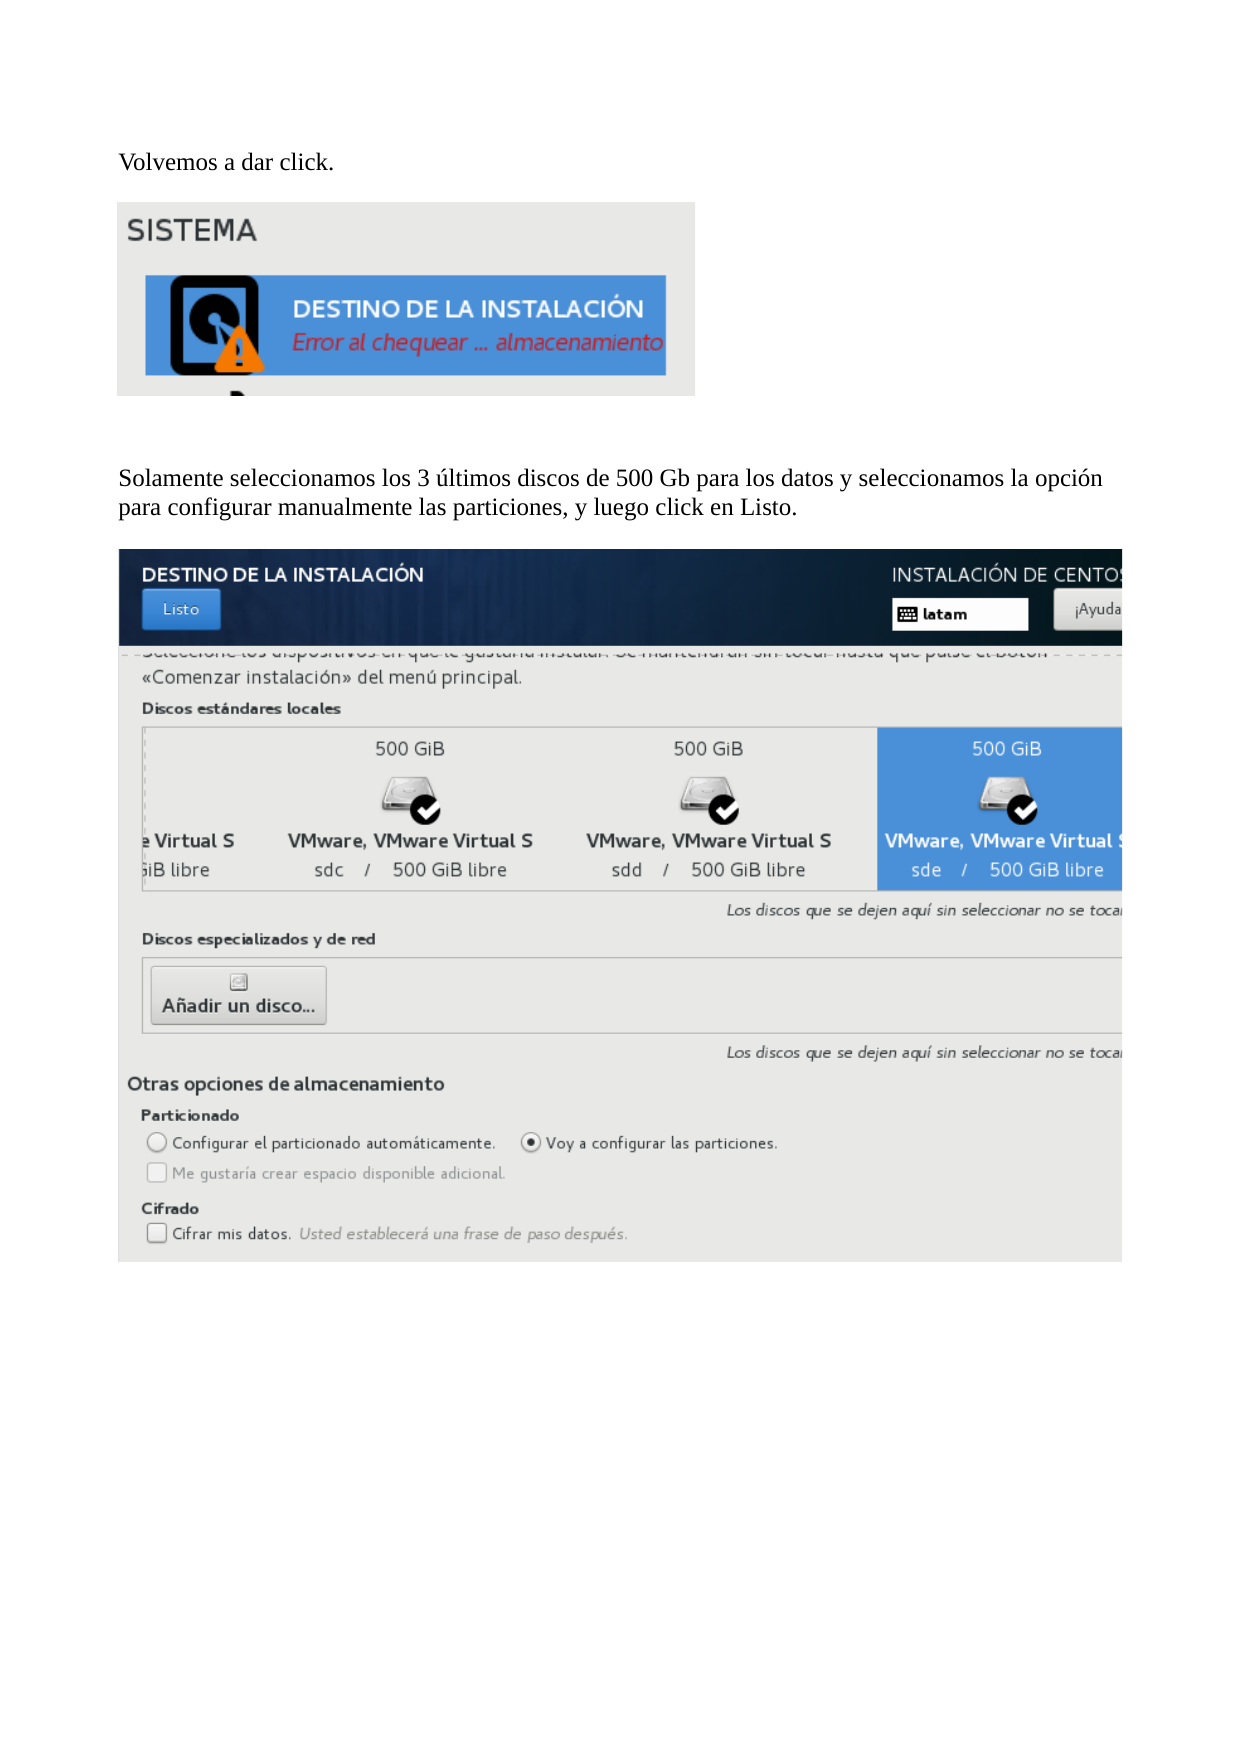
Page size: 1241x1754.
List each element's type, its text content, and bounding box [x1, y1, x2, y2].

text Solamente seleccionamos los 3 últimos discos de 500 Gb para los datos y seleccionamos la opción para configurar manualmente las particiones, y luego click en Listo. [118, 463, 1122, 521]
picture [117, 202, 695, 396]
text Volvemos a dar click. [118, 147, 1122, 176]
picture [118, 549, 1123, 1262]
